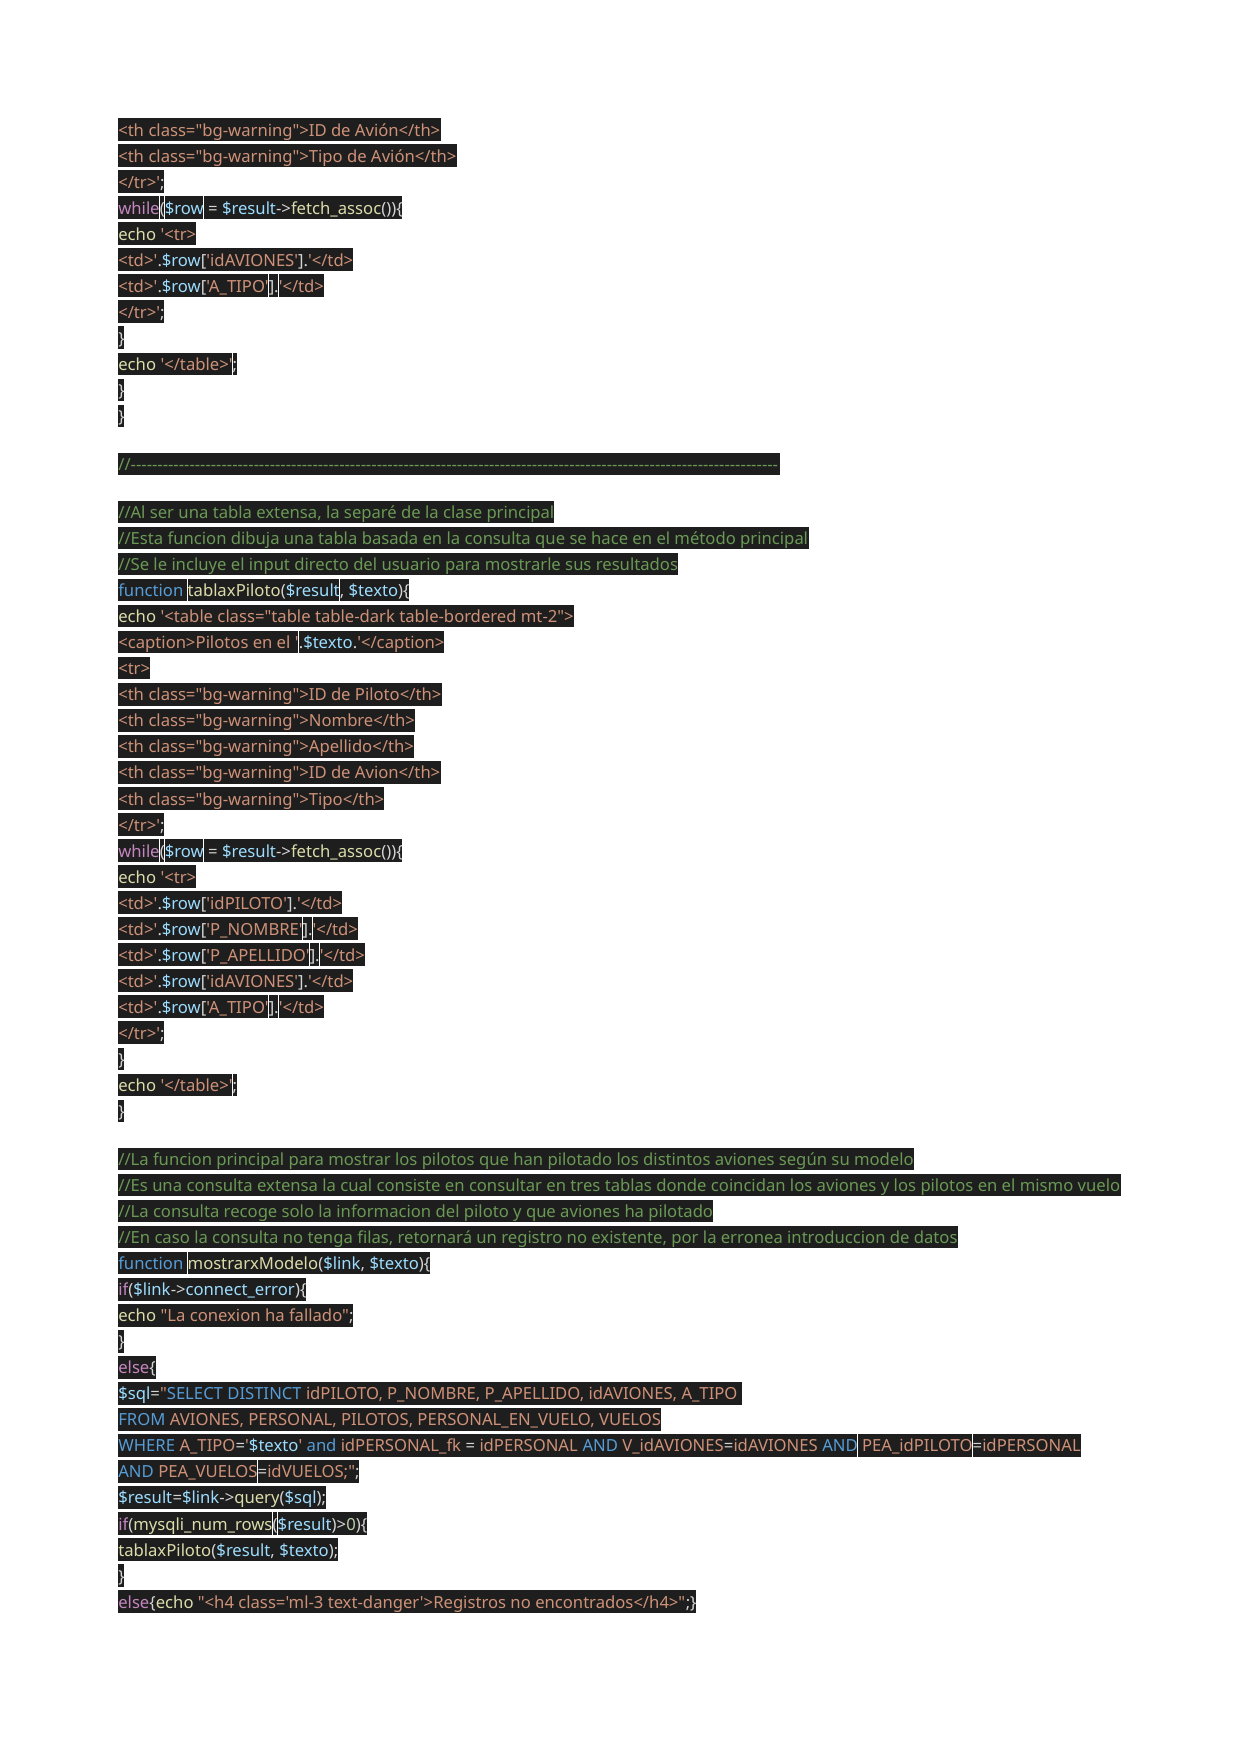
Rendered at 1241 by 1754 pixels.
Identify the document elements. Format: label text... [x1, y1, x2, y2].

text <th class="bg-warning">Tipo</th> [118, 787, 1122, 810]
text <th class="bg-warning">Tipo de Avión</th> [118, 144, 1122, 167]
text <th class="bg-warning">Apellido</th> [118, 735, 1122, 758]
text } [118, 1047, 1122, 1070]
text //Se le incluye el input directo del usuario para mostrarle sus resultados [118, 553, 1122, 575]
text <td>'.$row['idAVIONES'].'</td> [118, 969, 1122, 992]
text while($row = $result->fetch_assoc()){ [118, 196, 1122, 219]
text } [118, 378, 1122, 401]
text tablaxPiloto($result, $texto); [118, 1538, 1122, 1561]
text <td>'.$row['idPILOTO'].'</td> [118, 891, 1122, 914]
text echo "La conexion ha fallado"; [118, 1304, 1122, 1327]
text $result=$link->query($sql); [118, 1486, 1122, 1509]
text } [118, 1564, 1122, 1587]
text if(mysqli_num_rows($result)>0){ [118, 1512, 1122, 1535]
text <td>'.$row['P_APELLIDO'].'</td> [118, 943, 1122, 966]
text </tr>'; [118, 170, 1122, 193]
text echo '<table class="table table-dark table-bordered mt-2"> [118, 605, 1122, 627]
text if($link->connect_error){ [118, 1278, 1122, 1301]
text <td>'.$row['P_NOMBRE'].'</td> [118, 917, 1122, 940]
text //En caso la consulta no tenga filas, retornará un registro no existente, por la erronea introduccion de datos [118, 1226, 1122, 1248]
text } [118, 404, 1122, 427]
text //Al ser una tabla extensa, la separé de la clase principal [118, 501, 1122, 523]
text //Esta funcion dibuja una tabla basada en la consulta que se hace en el método principal [118, 527, 1122, 549]
text </tr>'; [118, 1021, 1122, 1044]
text <th class="bg-warning">ID de Piloto</th> [118, 683, 1122, 706]
text //------------------------------------------------------------------------------------------------------------------------- [118, 453, 1122, 475]
text FROM AVIONES, PERSONAL, PILOTOS, PERSONAL_EN_VUELO, VUELOS [118, 1408, 1122, 1431]
text while($row = $result->fetch_assoc()){ [118, 839, 1122, 862]
text echo '<tr> [118, 222, 1122, 245]
text <td>'.$row['A_TIPO'].'</td> [118, 274, 1122, 297]
text <th class="bg-warning">Nombre</th> [118, 709, 1122, 732]
text //La consulta recoge solo la informacion del piloto y que aviones ha pilotado [118, 1200, 1122, 1222]
text <th class="bg-warning">ID de Avion</th> [118, 761, 1122, 784]
text <caption>Pilotos en el '.$texto.'</caption> [118, 631, 1122, 653]
text </tr>'; [118, 813, 1122, 836]
text else{echo "<h4 class='ml-3 text-danger'>Registros no encontrados</h4>";} [118, 1590, 1122, 1613]
text function mostrarxModelo($link, $texto){ [118, 1252, 1122, 1274]
text echo '<tr> [118, 865, 1122, 888]
text $sql="SELECT DISTINCT idPILOTO, P_NOMBRE, P_APELLIDO, idAVIONES, A_TIPO [118, 1382, 1122, 1405]
text WHERE A_TIPO='$texto' and idPERSONAL_fk = idPERSONAL AND V_idAVIONES=idAVIONES AND PEA_idPILOTO=idPERSONAL [118, 1434, 1122, 1457]
text </tr>'; [118, 300, 1122, 323]
text function tablaxPiloto($result, $texto){ [118, 579, 1122, 601]
text //La funcion principal para mostrar los pilotos que han pilotado los distintos aviones según su modelo [118, 1148, 1122, 1170]
text //Es una consulta extensa la cual consiste en consultar en tres tablas donde coincidan los aviones y los pilotos en el mismo vuelo [118, 1174, 1122, 1196]
text AND PEA_VUELOS=idVUELOS;"; [118, 1460, 1122, 1483]
text <td>'.$row['A_TIPO'].'</td> [118, 995, 1122, 1018]
text } [118, 1330, 1122, 1353]
text else{ [118, 1356, 1122, 1379]
text } [118, 1099, 1122, 1122]
text <th class="bg-warning">ID de Avión</th> [118, 118, 1122, 141]
text <tr> [118, 657, 1122, 679]
text echo '</table>'; [118, 352, 1122, 375]
text } [118, 326, 1122, 349]
text echo '</table>'; [118, 1073, 1122, 1096]
text <td>'.$row['idAVIONES'].'</td> [118, 248, 1122, 271]
